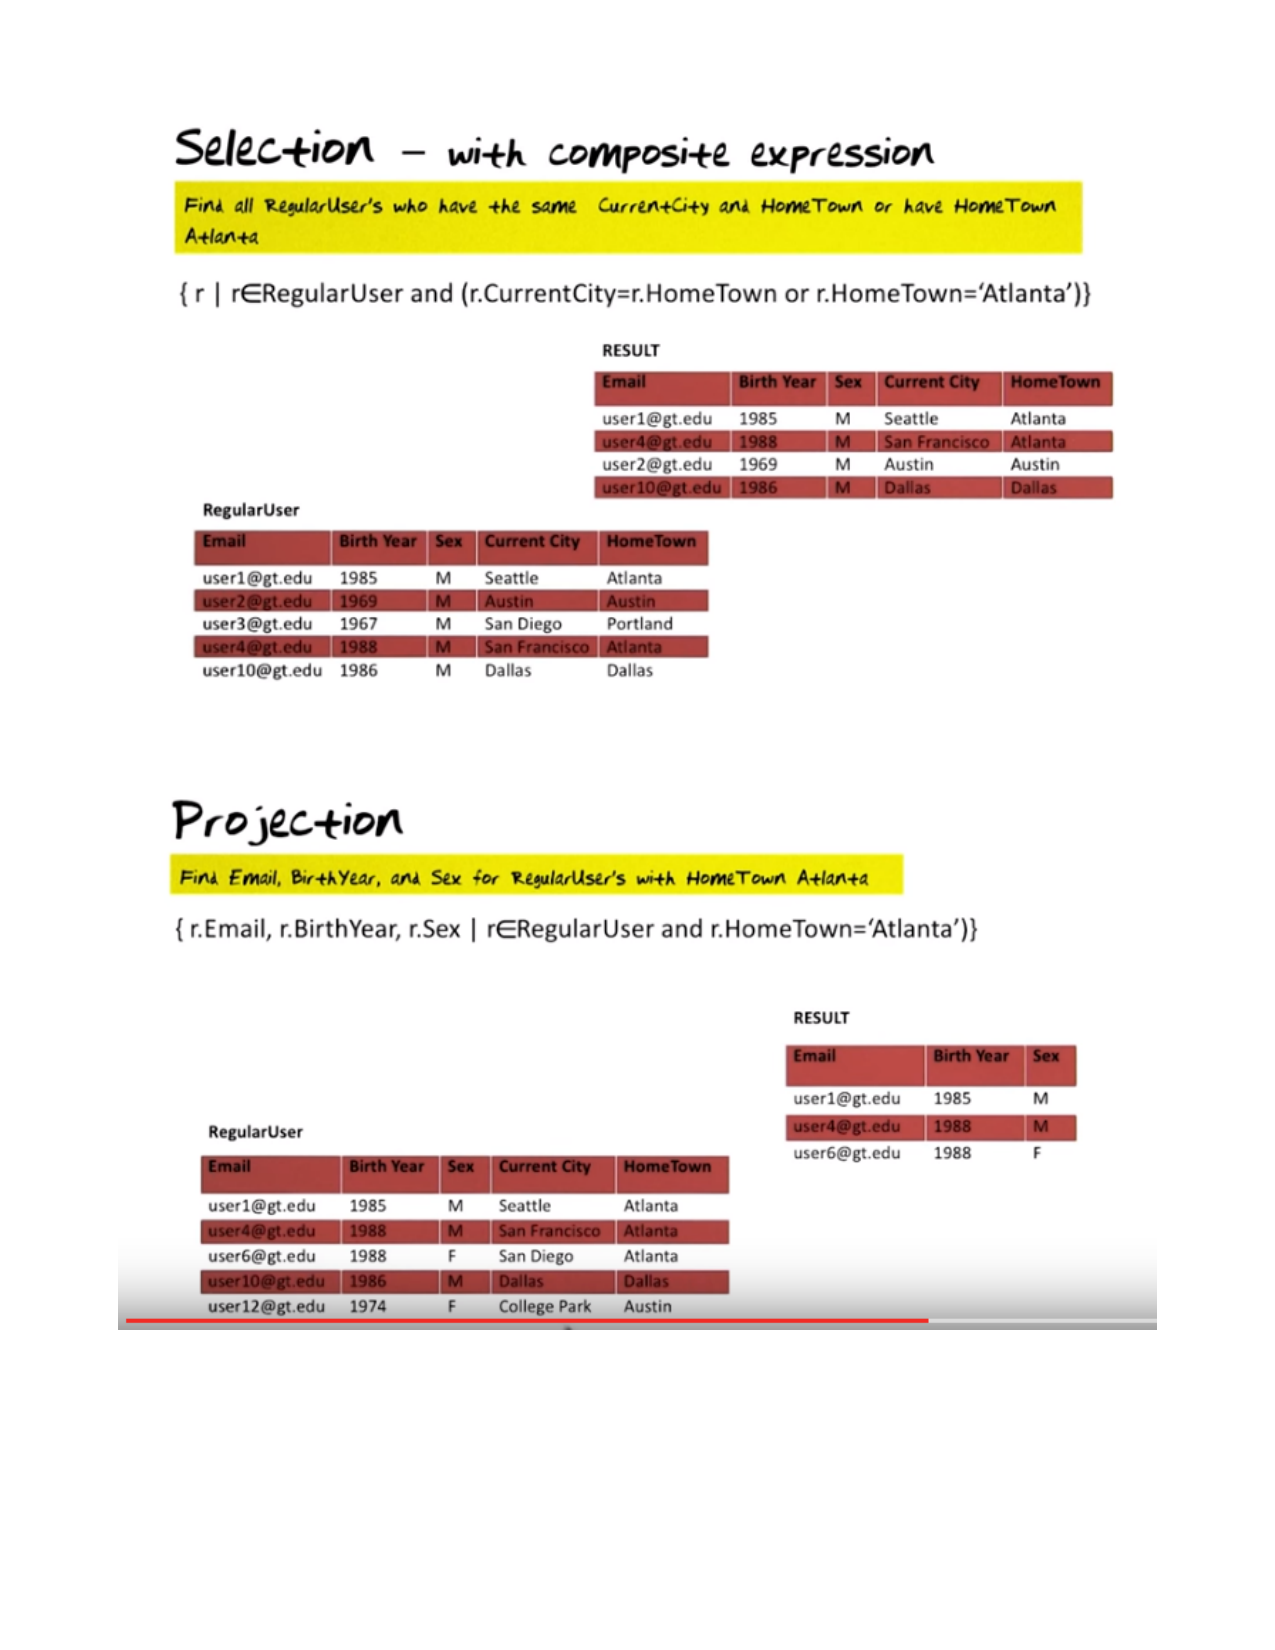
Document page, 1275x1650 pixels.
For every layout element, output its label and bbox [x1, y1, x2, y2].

picture [118, 797, 1157, 1330]
picture [118, 118, 1157, 683]
